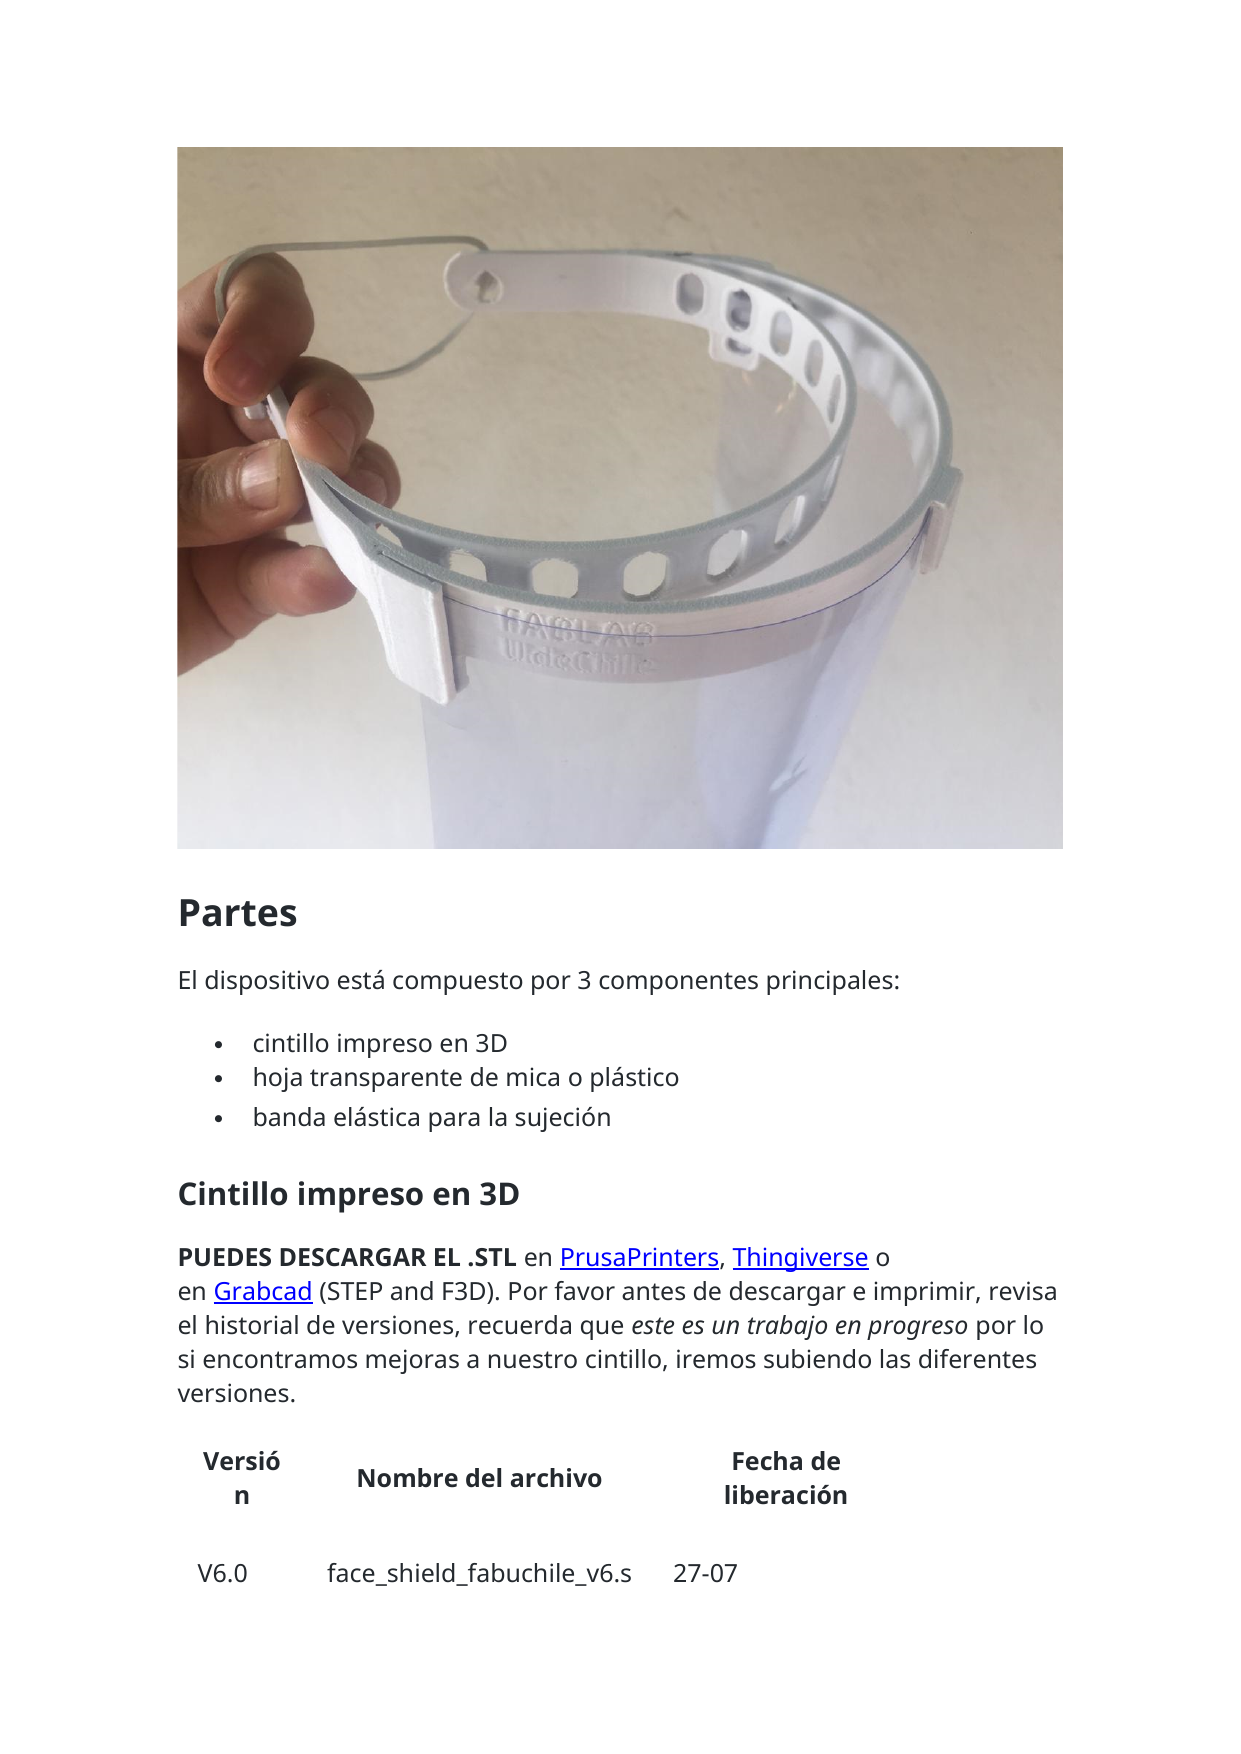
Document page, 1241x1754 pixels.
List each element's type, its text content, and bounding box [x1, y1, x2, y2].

list hoja transparente de mica o plástico [215, 1060, 1063, 1094]
table_cell V6.0 [177, 1546, 306, 1599]
table_cell face_shield_fabuchile_v6.s [306, 1546, 653, 1599]
subtitle Partes [177, 886, 1063, 937]
table_header Versión [177, 1435, 306, 1546]
subtitle Cintillo impreso en 3D [177, 1172, 1063, 1214]
text El dispositivo está compuesto por 3 componentes principales: [177, 962, 1063, 996]
list cintillo impreso en 3D [215, 1026, 1063, 1060]
table_header Nombre del archivo [306, 1435, 653, 1546]
list banda elástica para la sujeción [215, 1100, 1063, 1134]
table_cell 27-07 [653, 1546, 919, 1599]
table_header Fecha de liberación [653, 1435, 919, 1546]
picture [177, 147, 1063, 849]
text PUEDES DESCARGAR EL .STL en PrusaPrinters, Thingiverse o en Grabcad (STEP and F3D). Por favor antes de descargar e imprimir, revisa el historial de versiones, recuerda que este es un trabajo en progreso por lo si encontramos mejoras a nuestro cintillo, iremos subiendo las diferentes versiones. [177, 1239, 1063, 1409]
